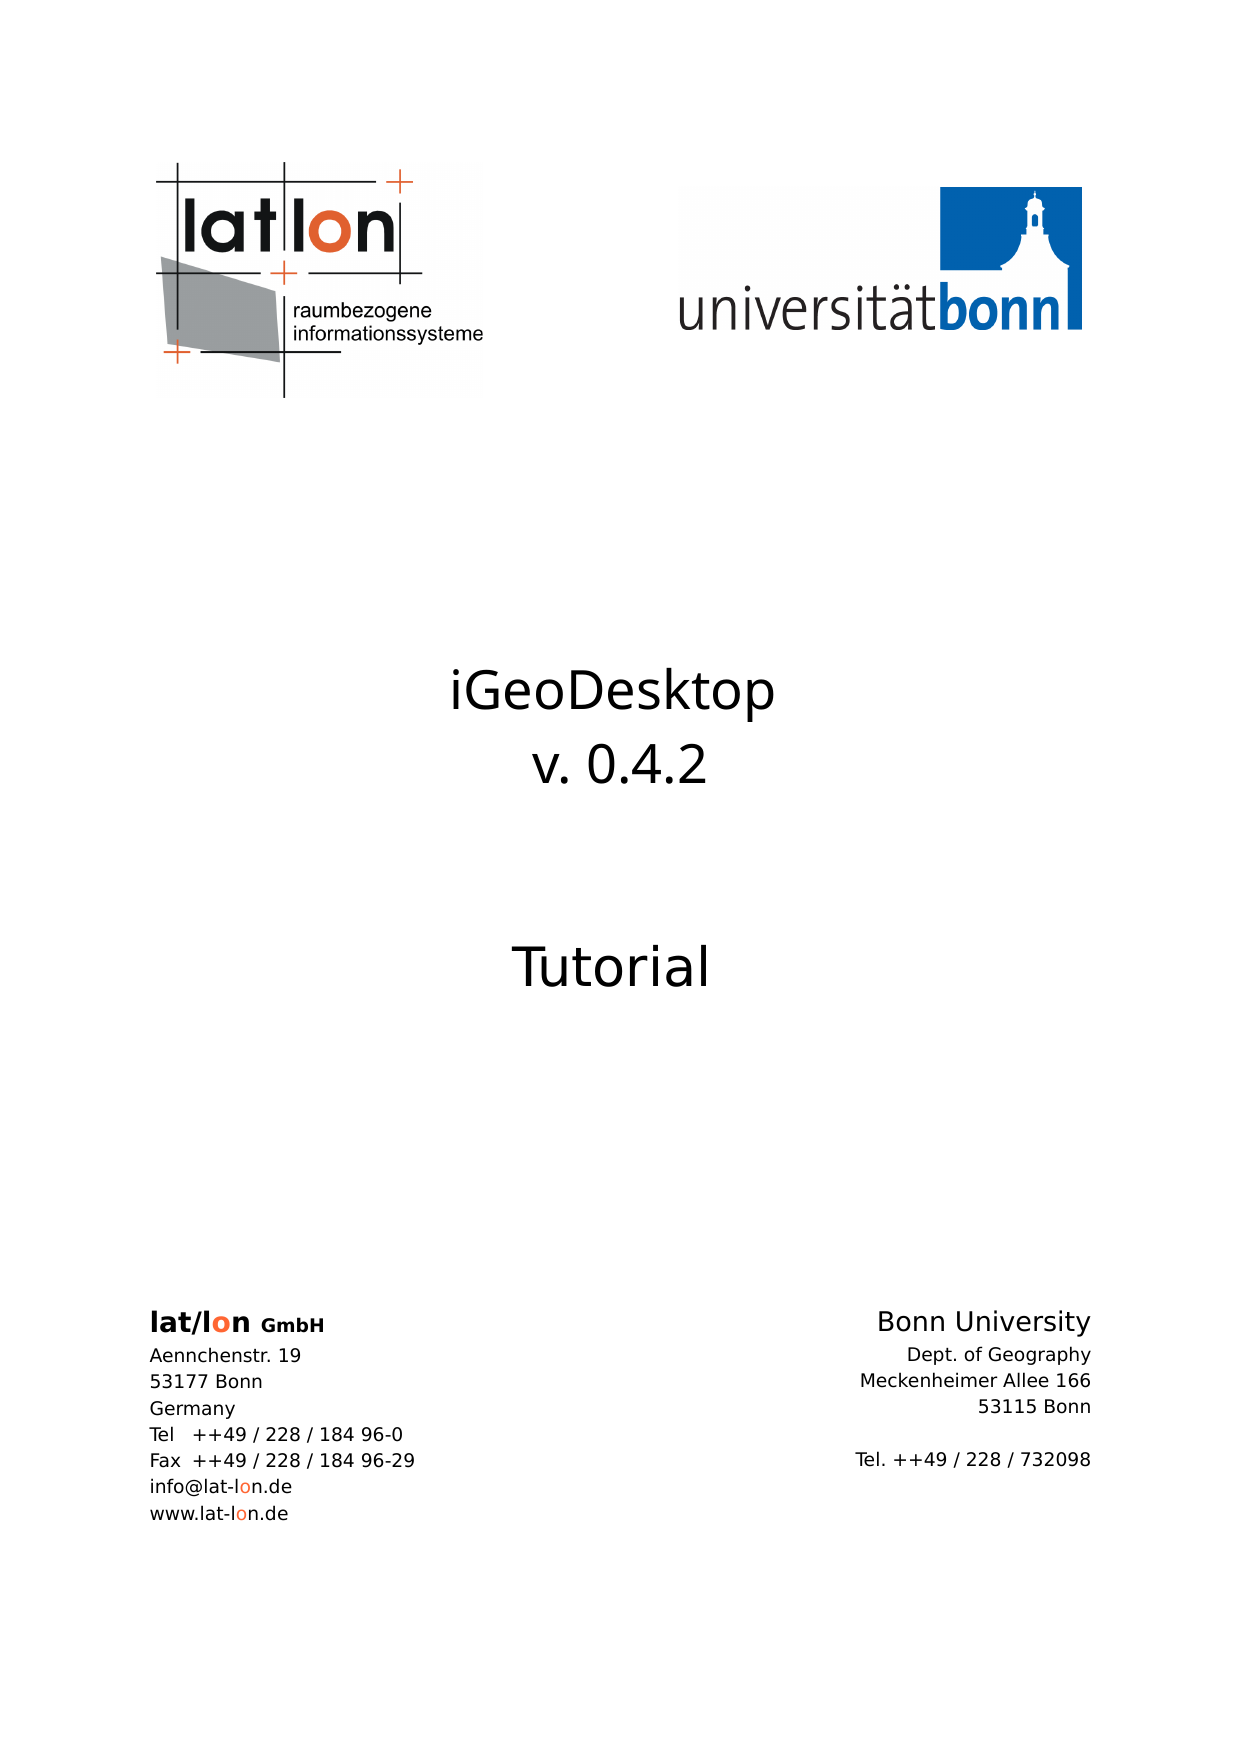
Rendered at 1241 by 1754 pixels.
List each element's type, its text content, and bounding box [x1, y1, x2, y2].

table_header lat/lon GmbH Aennchenstr. 19 53177 Bonn Germany Tel ++49 / 228 / 184 96-0 Fax ++49 / 228 / 184 96-29 info@lat-lon.de www.lat-lon.de [149, 1306, 619, 1525]
picture [678, 186, 1085, 330]
picture [156, 162, 483, 398]
text v. 0.4.2 [148, 726, 1092, 799]
table_header Bonn University Dept. of Geography Meckenheimer Allee 166 53115 Bonn Tel. ++49 / 228 / 732098 [619, 1306, 1091, 1525]
table_header [621, 148, 1092, 448]
text iGeoDesktop [148, 652, 1092, 726]
text Tutorial [148, 937, 1092, 999]
table_header [149, 148, 621, 448]
